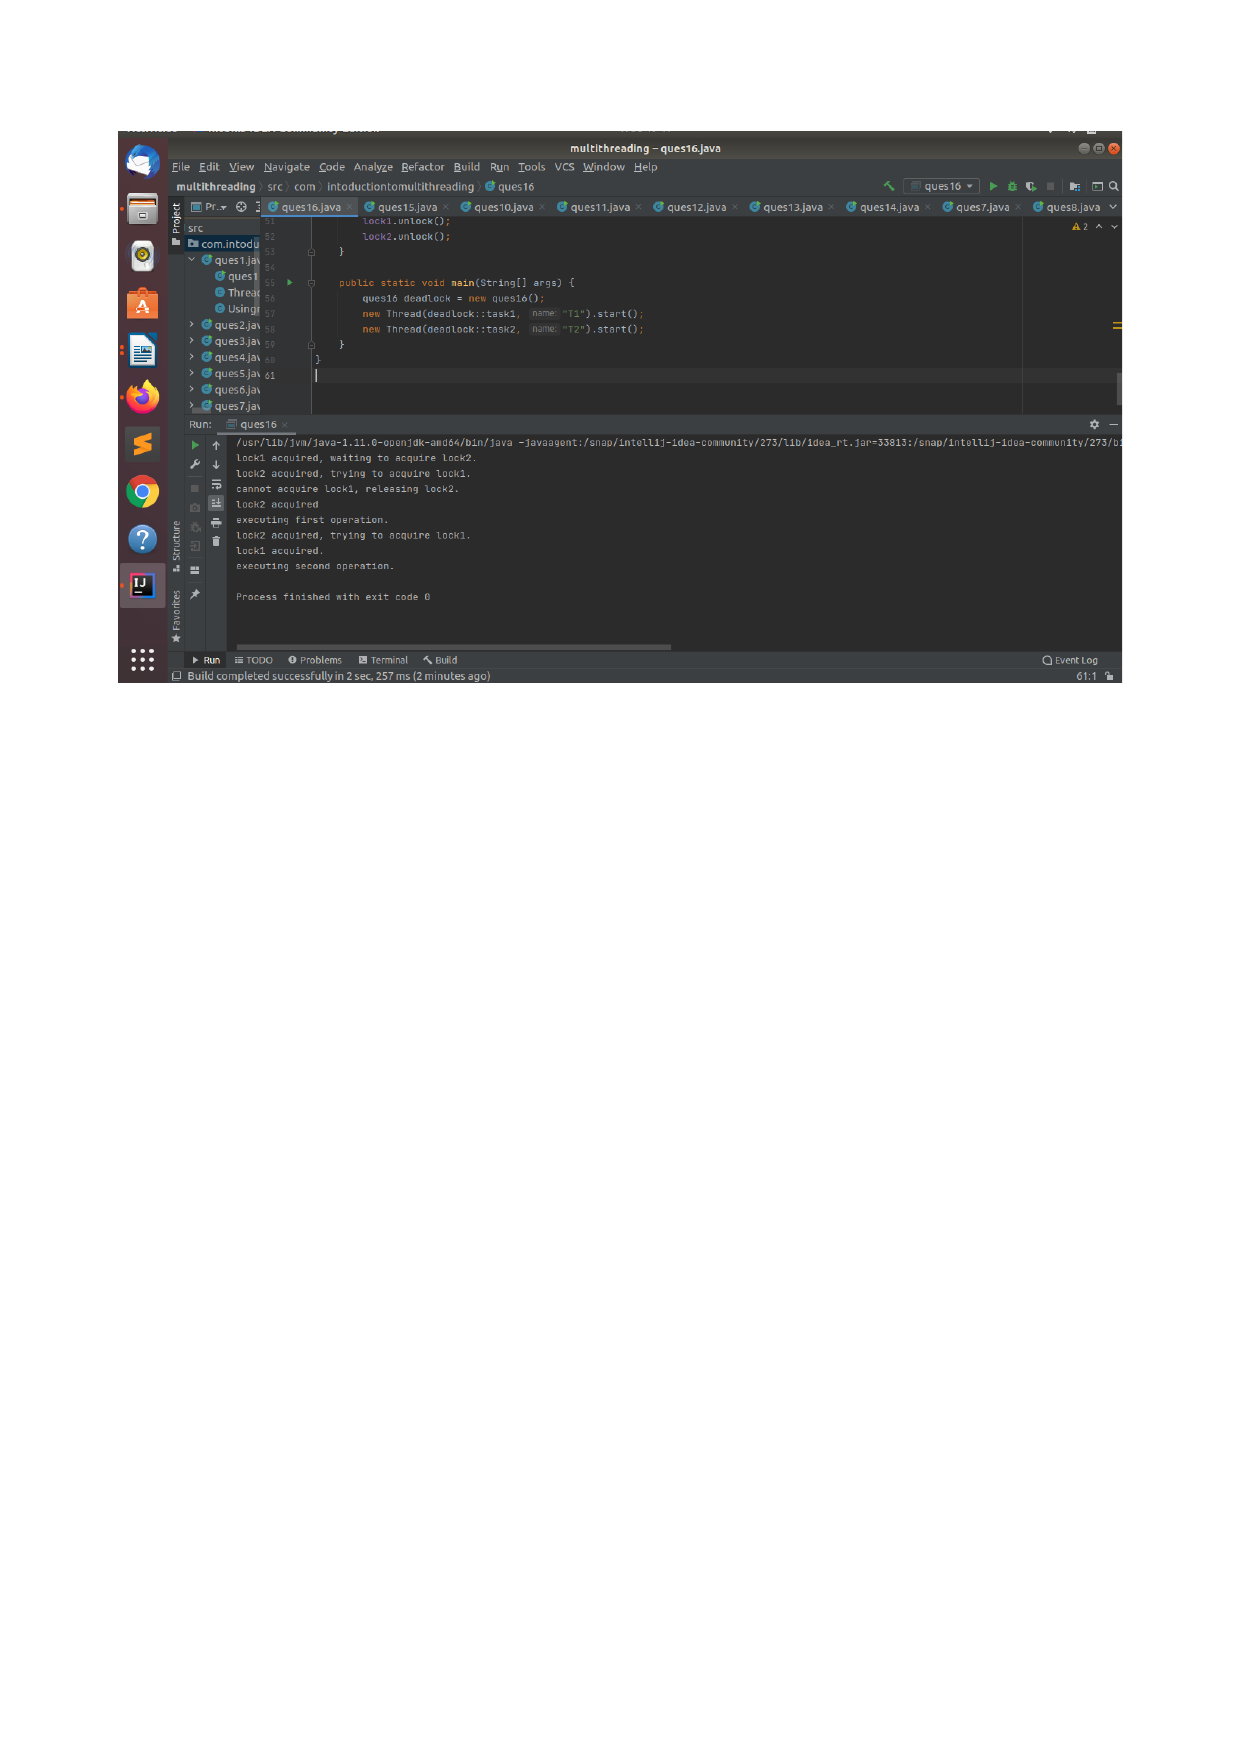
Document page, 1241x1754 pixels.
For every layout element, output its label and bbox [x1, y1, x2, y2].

picture [118, 131, 1123, 683]
